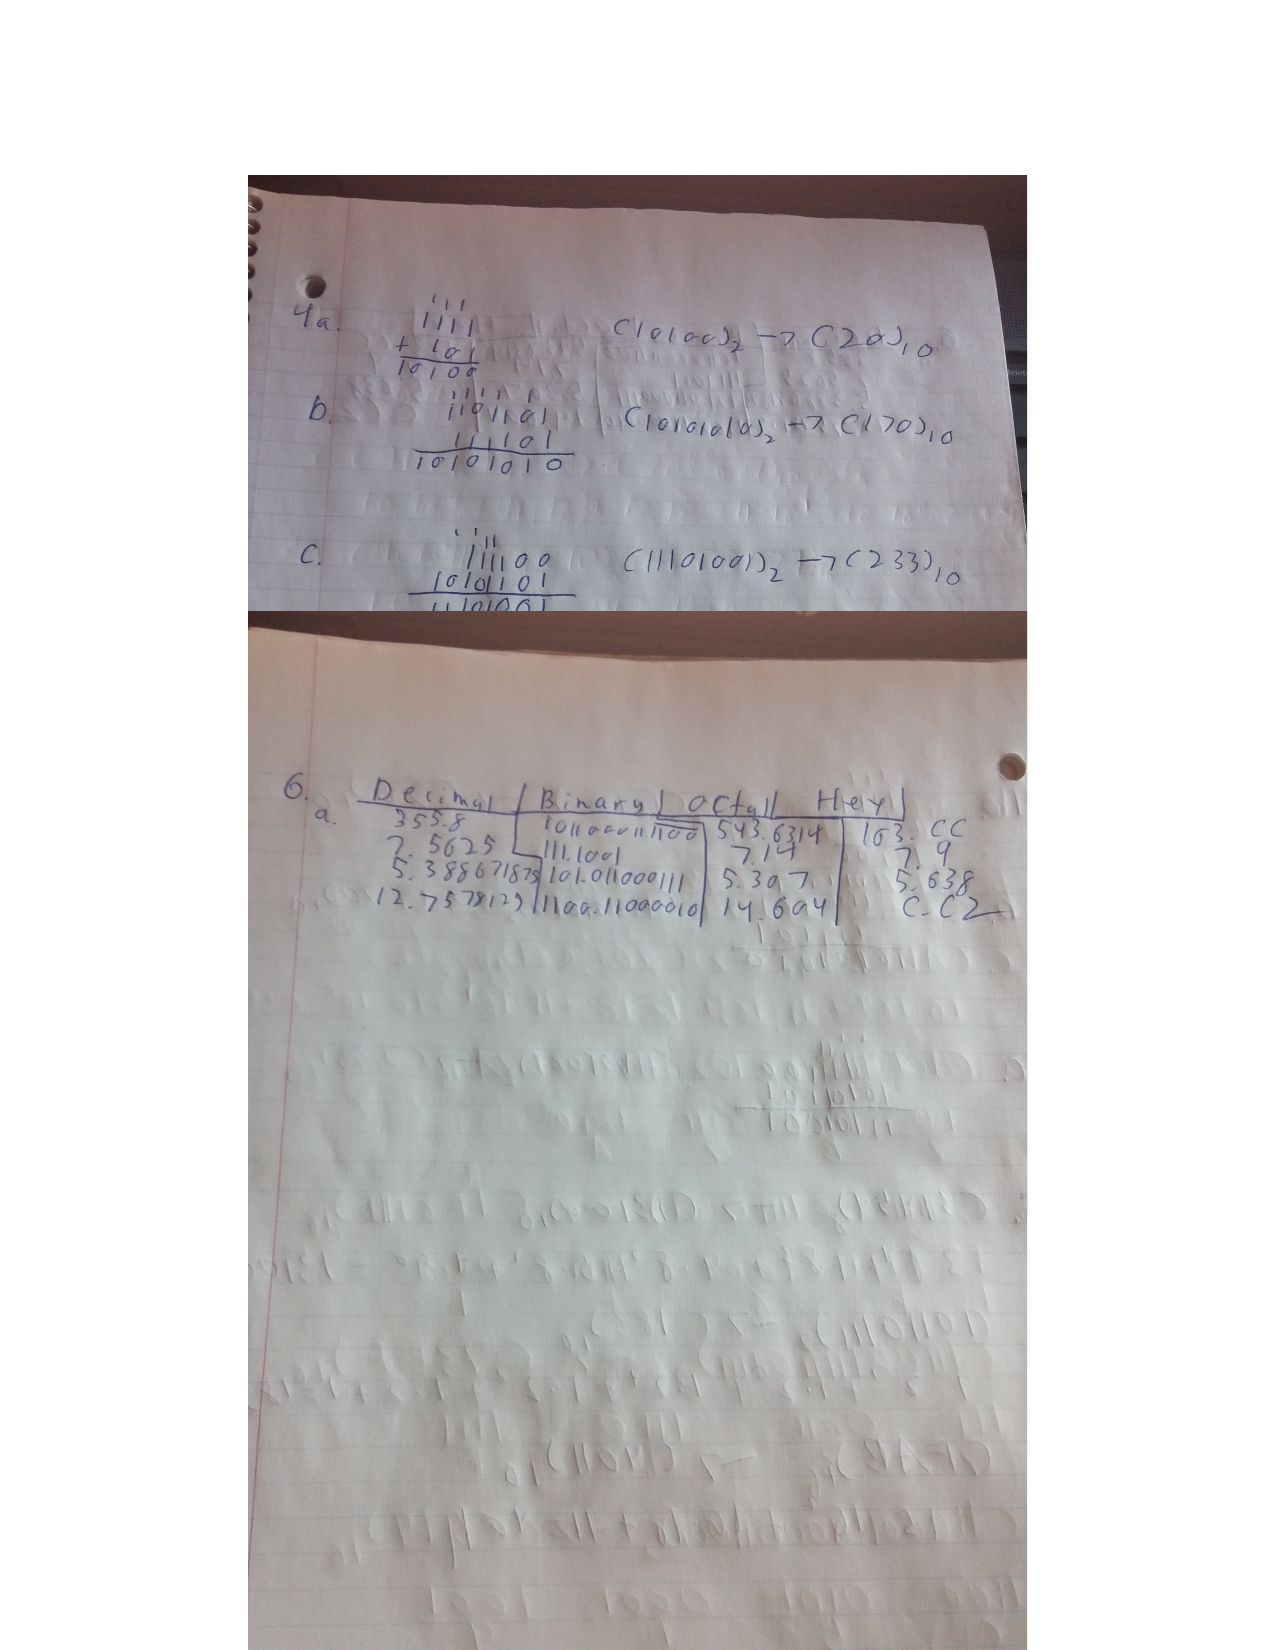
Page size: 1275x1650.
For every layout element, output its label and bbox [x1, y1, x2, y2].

picture [248, 175, 1028, 1650]
